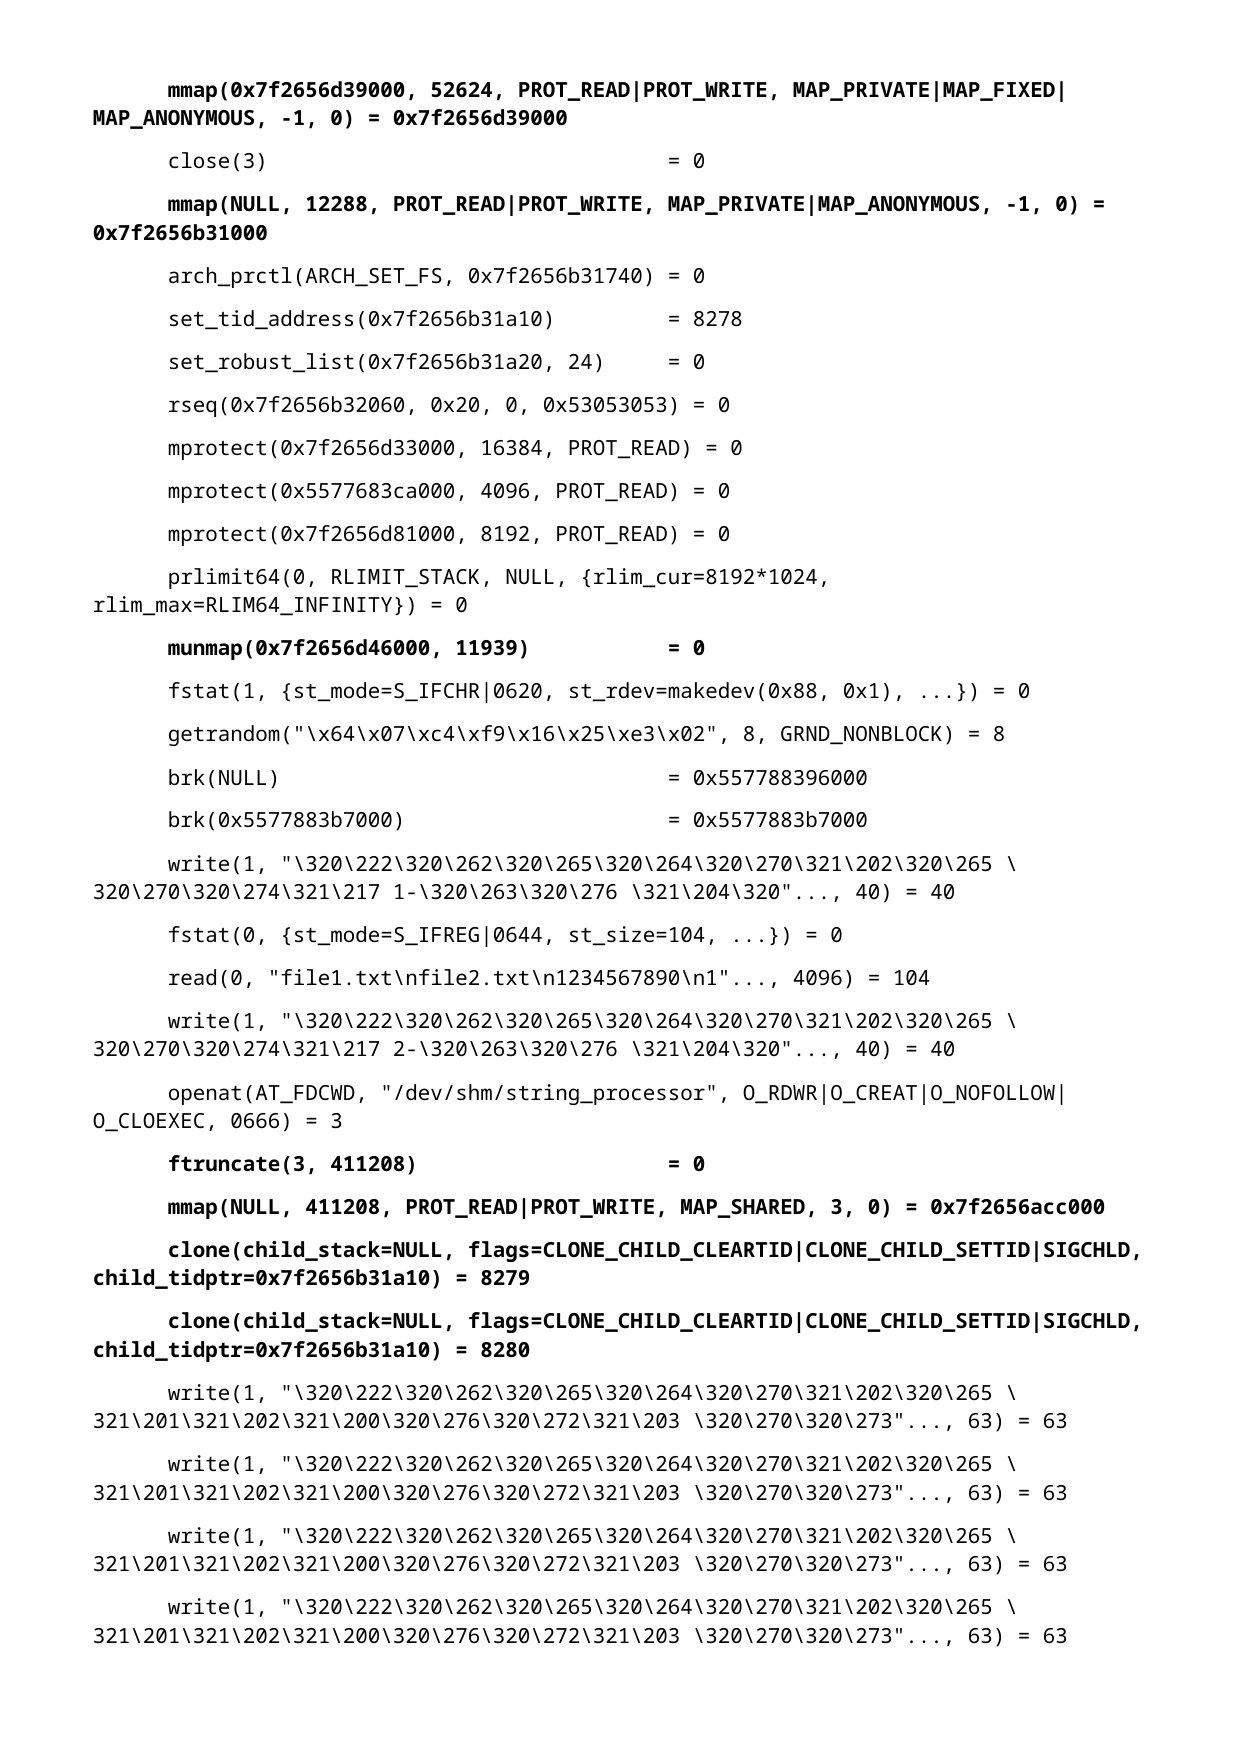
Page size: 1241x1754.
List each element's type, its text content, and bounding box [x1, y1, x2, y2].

text write(1, "\320\222\320\262\320\265\320\264\320\270\321\202\320\265 \320\270\320\274\321\217 2-\320\263\320\276 \321\204\320"..., 40) = 40 [93, 1006, 1147, 1063]
text close(3) = 0 [93, 146, 1147, 175]
text mprotect(0x5577683ca000, 4096, PROT_READ) = 0 [93, 476, 1147, 504]
text clone(child_stack=NULL, flags=CLONE_CHILD_CLEARTID|CLONE_CHILD_SETTID|SIGCHLD, child_tidptr=0x7f2656b31a10) = 8280 [93, 1307, 1147, 1363]
text clone(child_stack=NULL, flags=CLONE_CHILD_CLEARTID|CLONE_CHILD_SETTID|SIGCHLD, child_tidptr=0x7f2656b31a10) = 8279 [93, 1235, 1147, 1292]
text write(1, "\320\222\320\262\320\265\320\264\320\270\321\202\320\265 \321\201\321\202\321\200\320\276\320\272\321\203 \320\270\320\273"..., 63) = 63 [93, 1521, 1147, 1578]
text mmap(0x7f2656d39000, 52624, PROT_READ|PROT_WRITE, MAP_PRIVATE|MAP_FIXED|MAP_ANONYMOUS, -1, 0) = 0x7f2656d39000 [93, 75, 1147, 132]
text rseq(0x7f2656b32060, 0x20, 0, 0x53053053) = 0 [93, 390, 1147, 418]
text set_robust_list(0x7f2656b31a20, 24) = 0 [93, 347, 1147, 375]
text write(1, "\320\222\320\262\320\265\320\264\320\270\321\202\320\265 \321\201\321\202\321\200\320\276\320\272\321\203 \320\270\320\273"..., 63) = 63 [93, 1449, 1147, 1506]
text mprotect(0x7f2656d81000, 8192, PROT_READ) = 0 [93, 519, 1147, 547]
text fstat(0, {st_mode=S_IFREG|0644, st_size=104, ...}) = 0 [93, 920, 1147, 948]
text ftruncate(3, 411208) = 0 [93, 1149, 1147, 1177]
text mprotect(0x7f2656d33000, 16384, PROT_READ) = 0 [93, 433, 1147, 461]
text brk(NULL) = 0x557788396000 [93, 763, 1147, 791]
text mmap(NULL, 12288, PROT_READ|PROT_WRITE, MAP_PRIVATE|MAP_ANONYMOUS, -1, 0) = 0x7f2656b31000 [93, 189, 1147, 246]
text read(0, "file1.txt\nfile2.txt\n1234567890\n1"..., 4096) = 104 [93, 963, 1147, 992]
text getrandom("\x64\x07\xc4\xf9\x16\x25\xe3\x02", 8, GRND_NONBLOCK) = 8 [93, 719, 1147, 748]
text set_tid_address(0x7f2656b31a10) = 8278 [93, 304, 1147, 332]
text write(1, "\320\222\320\262\320\265\320\264\320\270\321\202\320\265 \321\201\321\202\321\200\320\276\320\272\321\203 \320\270\320\273"..., 63) = 63 [93, 1592, 1147, 1649]
text openat(AT_FDCWD, "/dev/shm/string_processor", O_RDWR|O_CREAT|O_NOFOLLOW|O_CLOEXEC, 0666) = 3 [93, 1078, 1147, 1134]
text write(1, "\320\222\320\262\320\265\320\264\320\270\321\202\320\265 \320\270\320\274\321\217 1-\320\263\320\276 \321\204\320"..., 40) = 40 [93, 849, 1147, 906]
text brk(0x5577883b7000) = 0x5577883b7000 [93, 806, 1147, 834]
text prlimit64(0, RLIMIT_STACK, NULL, {rlim_cur=8192*1024, rlim_max=RLIM64_INFINITY}) = 0 [93, 562, 1147, 619]
text write(1, "\320\222\320\262\320\265\320\264\320\270\321\202\320\265 \321\201\321\202\321\200\320\276\320\272\321\203 \320\270\320\273"..., 63) = 63 [93, 1378, 1147, 1435]
text fstat(1, {st_mode=S_IFCHR|0620, st_rdev=makedev(0x88, 0x1), ...}) = 0 [93, 677, 1147, 705]
text arch_prctl(ARCH_SET_FS, 0x7f2656b31740) = 0 [93, 261, 1147, 289]
text mmap(NULL, 411208, PROT_READ|PROT_WRITE, MAP_SHARED, 3, 0) = 0x7f2656acc000 [93, 1192, 1147, 1221]
text munmap(0x7f2656d46000, 11939) = 0 [93, 633, 1147, 662]
